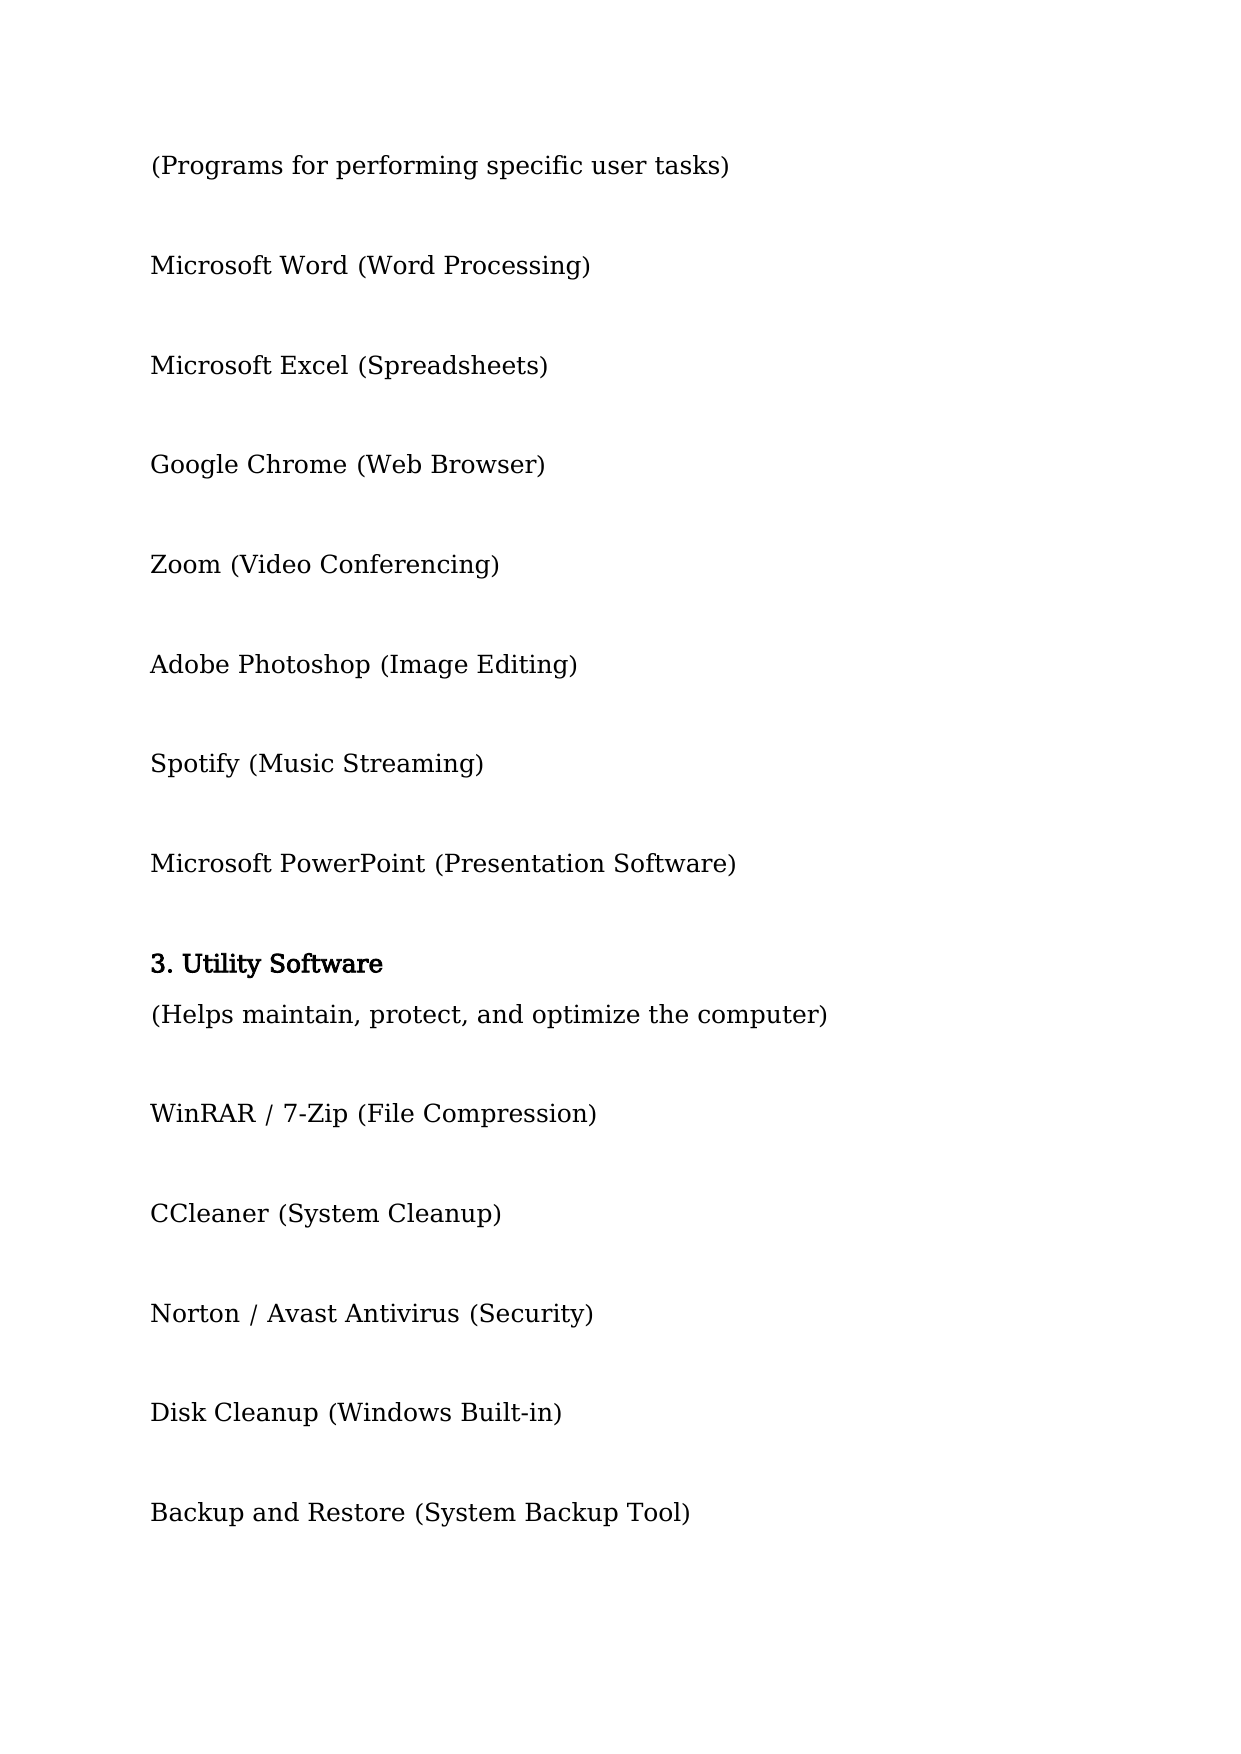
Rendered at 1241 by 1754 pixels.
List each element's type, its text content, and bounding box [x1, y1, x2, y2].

text Microsoft Word (Word Processing) [150, 250, 1090, 280]
text Zoom (Video Conferencing) [150, 549, 1090, 579]
text (Programs for performing specific user tasks) [150, 150, 1090, 180]
text Microsoft Excel (Spreadsheets) [150, 349, 1090, 379]
text Disk Cleanup (Windows Built-in) [150, 1397, 1090, 1427]
text Spotify (Music Streaming) [150, 748, 1090, 778]
text (Helps maintain, protect, and optimize the computer) [150, 998, 1090, 1028]
text Adobe Photoshop (Image Editing) [150, 648, 1090, 678]
text Microsoft PowerPoint (Presentation Software) [150, 848, 1090, 878]
text 3. Utility Software [150, 947, 1090, 977]
text Google Chrome (Web Browser) [150, 449, 1090, 479]
text WinRAR / 7-Zip (File Compression) [150, 1098, 1090, 1128]
text CCleaner (System Cleanup) [150, 1198, 1090, 1228]
text Norton / Avast Antivirus (Security) [150, 1297, 1090, 1327]
text Backup and Restore (System Backup Tool) [150, 1497, 1090, 1527]
